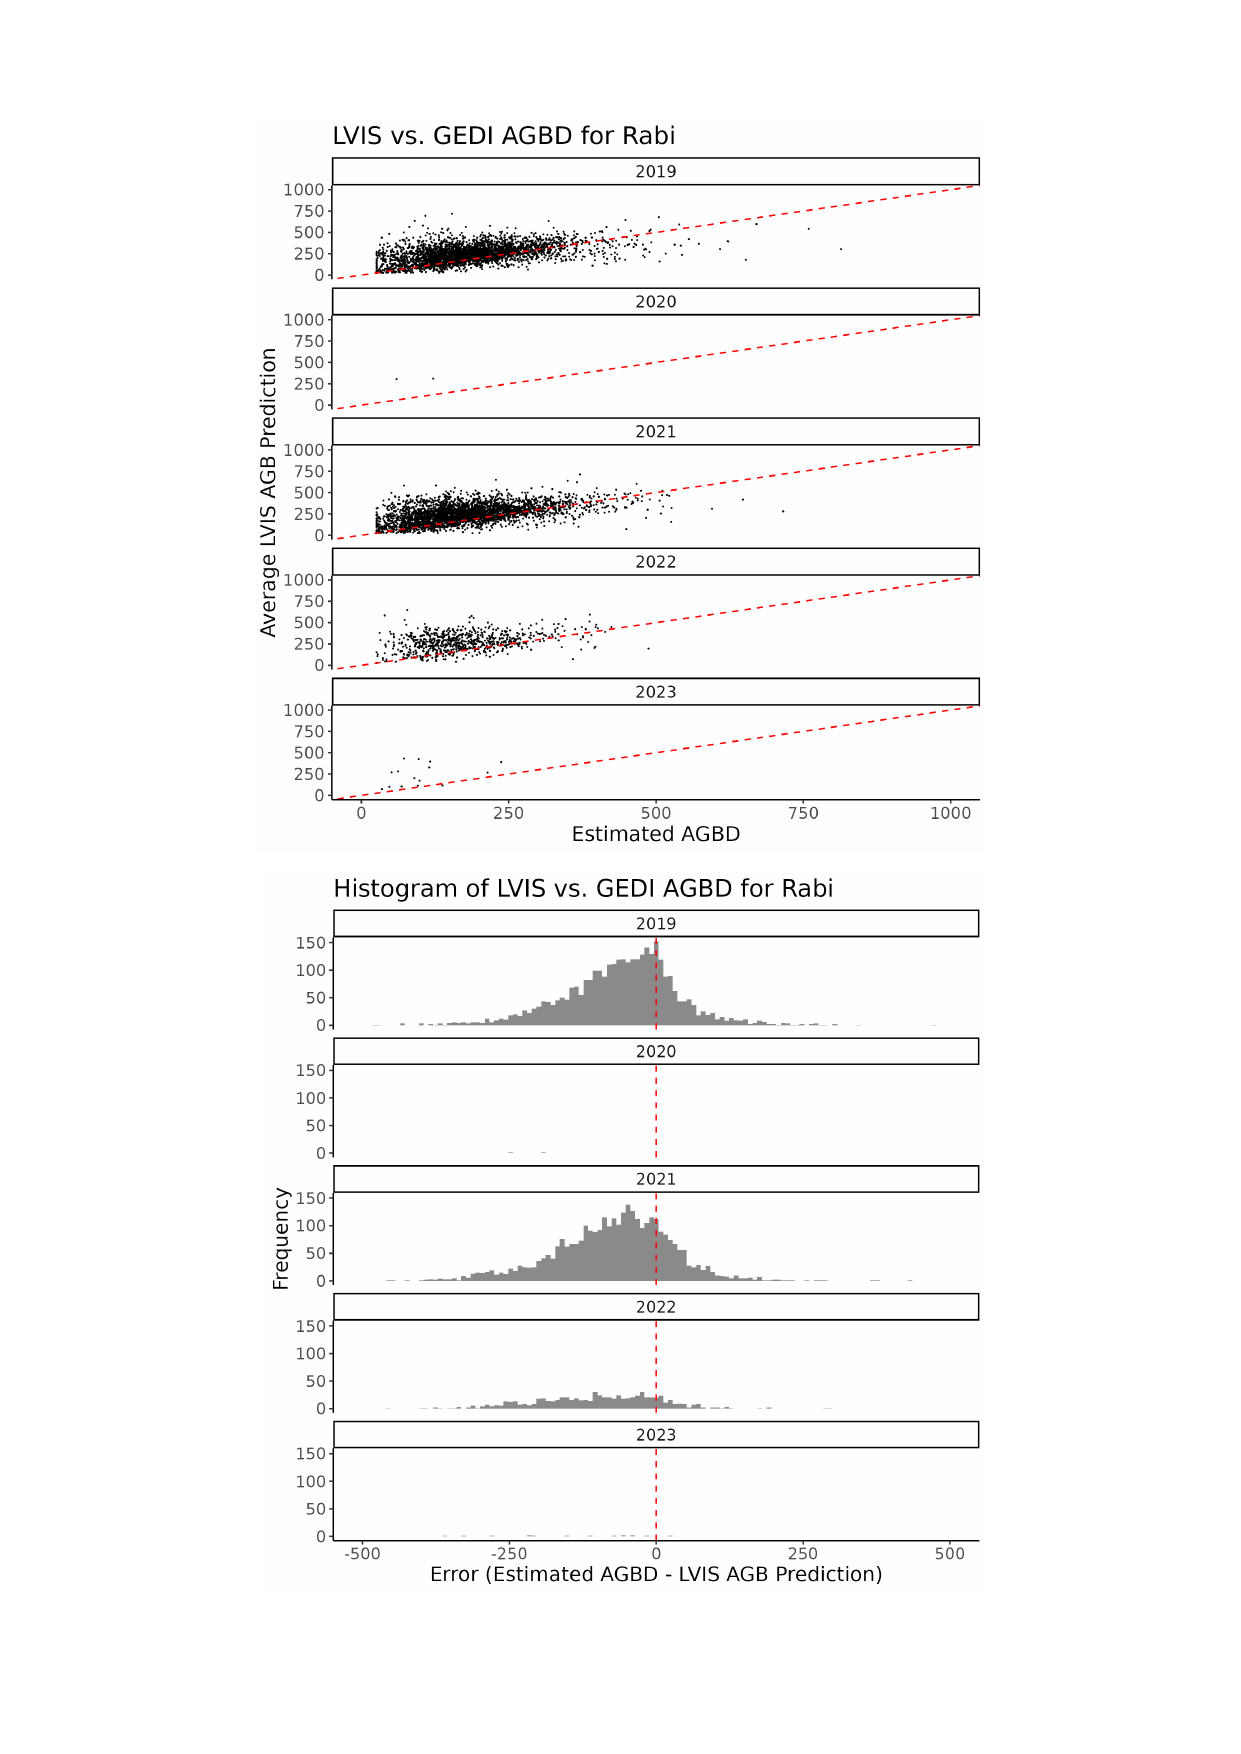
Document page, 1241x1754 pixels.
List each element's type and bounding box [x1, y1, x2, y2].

picture [252, 118, 988, 853]
picture [265, 871, 987, 1593]
